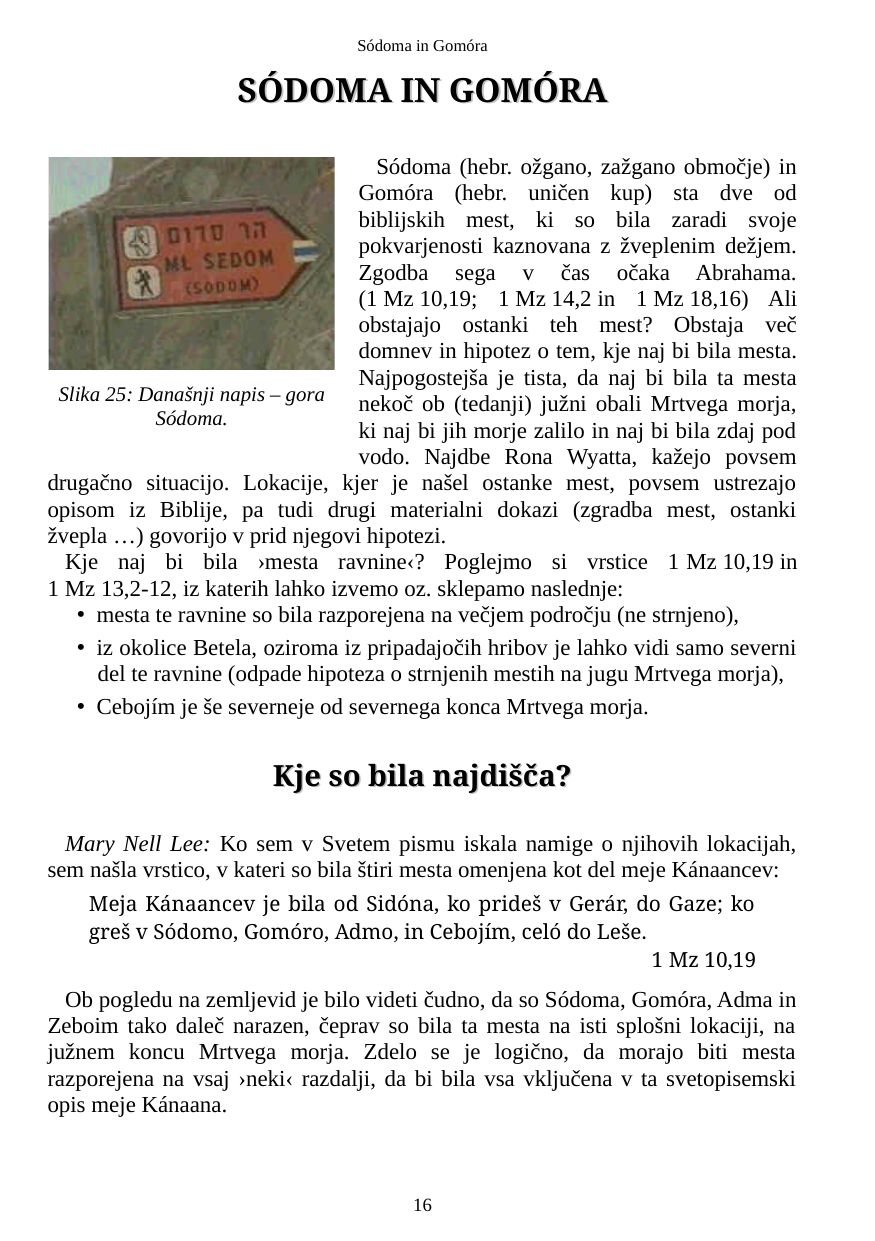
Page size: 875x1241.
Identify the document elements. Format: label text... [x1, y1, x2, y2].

text Meja Kánaancev je bila od Sidóna, ko prideš v Gerár, do Gaze; ko greš v Sódomo, Gomóro, Admo, in Cebojím, celó do Leše. 1 Mz 10,19 [89, 889, 756, 974]
list mesta te ravnine so bila razporejena na večjem področju (ne strnjeno), [77, 601, 797, 627]
picture [48, 157, 335, 370]
text Mary Nell Lee: Ko sem v Svetem pismu iskala namige o njihovih lokacijah, sem našla vrstico, v kateri so bila štiri mesta omenjena kot del meje Kánaancev: [47, 830, 797, 883]
text Kje naj bi bila ›mesta ravnine‹? Poglejmo si vrstice 1 Mz 10,19 in 1 Mz 13,2‑12, iz katerih lahko izvemo oz. sklepamo naslednje: [47, 548, 797, 601]
subtitle Sódoma in Gomóra [47, 66, 797, 112]
text Sódoma (hebr. ožgano, zažgano območje) in Gomóra (hebr. uničen kup) sta dve od biblijskih mest, ki so bila zaradi svoje pokvarjenosti kaznovana z žveplenim dežjem. Zgodba sega v čas očaka Abrahama. (1 Mz 10,19; 1 Mz 14,2 in 1 Mz 18,16) Ali obstajajo ostanki teh mest? Obstaja več domnev in hipotez o tem, kje naj bi bila mesta. Najpogostejša je tista, da naj bi bila ta mesta nekoč ob (tedanji) južni obali Mrtvega morja, ki naj bi jih morje zalilo in naj bi bila zdaj pod vodo. Najdbe Rona Wyatta, kažejo povsem drugačno situacijo. Lokacije, kjer je našel ostanke mest, povsem ustrezajo opisom iz Biblije, pa tudi drugi materialni dokazi (zgradba mest, ostanki žvepla …) govorijo v prid njegovi hipotezi. [47, 153, 797, 548]
subtitle Kje so bila najdišča? [47, 755, 797, 794]
list iz okolice Betela, oziroma iz pripadajočih hribov je lahko vidi samo severni del te ravnine (odpade hipoteza o strnjenih mestih na jugu Mrtvega morja), [77, 634, 797, 687]
text Slika 25: Današnji napis – gora Sódoma. [48, 370, 335, 430]
text Ob pogledu na zemljevid je bilo videti čudno, da so Sódoma, Gomóra, Adma in Zeboim tako daleč narazen, čeprav so bila ta mesta na isti splošni lokaciji, na južnem koncu Mrtvega morja. Zdelo se je logično, da morajo biti mesta razporejena na vsaj ›neki‹ razdalji, da bi bila vsa vključena v ta svetopisemski opis meje Kánaana. [47, 986, 797, 1117]
list Cebojím je še severneje od severnega konca Mrtvega morja. [77, 693, 797, 719]
